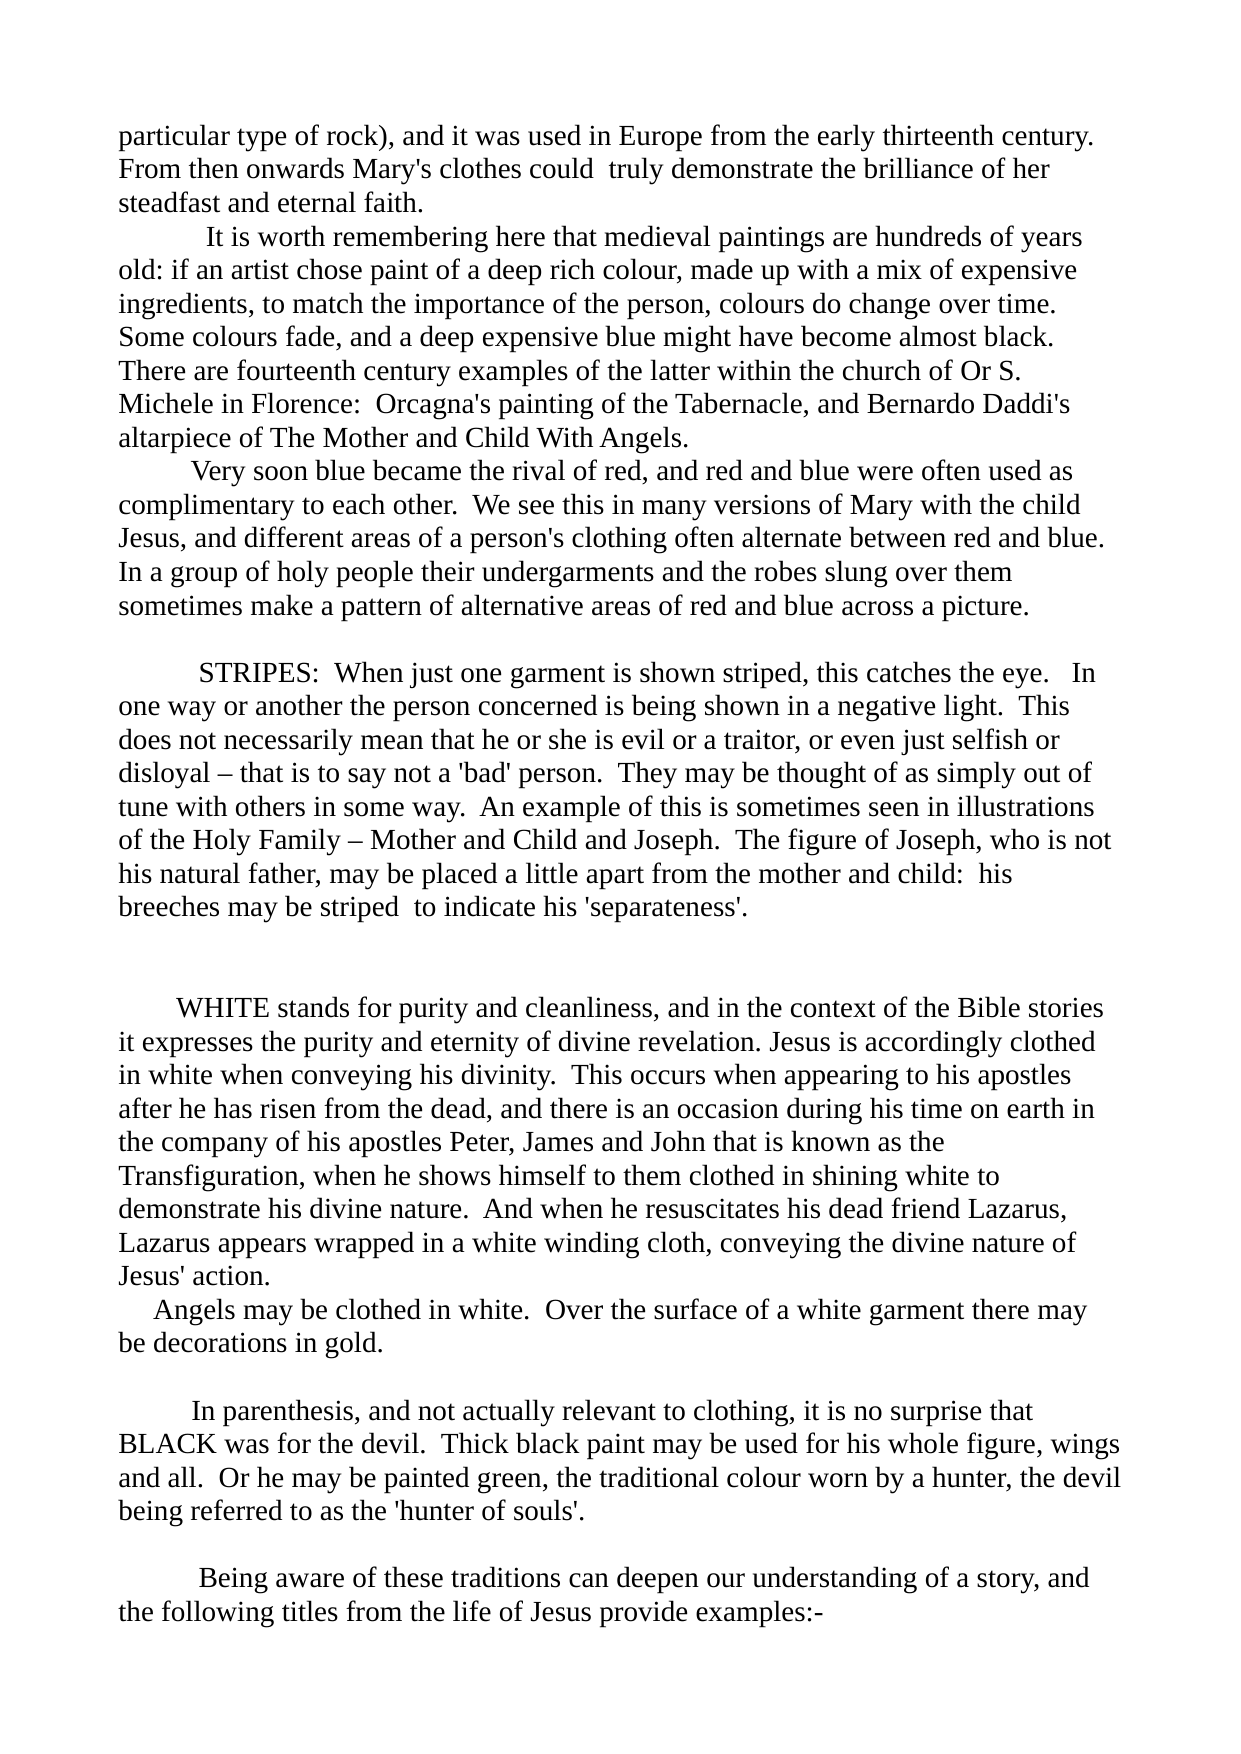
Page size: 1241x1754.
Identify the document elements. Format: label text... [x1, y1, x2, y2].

text Angels may be clothed in white. Over the surface of a white garment there may be decorations in gold. [118, 1292, 1122, 1359]
text STRIPES: When just one garment is shown striped, this catches the eye. In one way or another the person concerned is being shown in a negative light. This does not necessarily mean that he or she is evil or a traitor, or even just selfish or disloyal – that is to say not a 'bad' person. They may be thought of as simply out of tune with others in some way. An example of this is sometimes seen in illustrations of the Holy Family – Mother and Child and Joseph. The figure of Joseph, who is not his natural father, may be placed a little apart from the mother and child: his breeches may be striped to indicate his 'separateness'. [118, 655, 1122, 923]
text WHITE stands for purity and cleanliness, and in the context of the Bible stories it expresses the purity and eternity of divine revelation. Jesus is accordingly clothed in white when conveying his divinity. This occurs when appearing to his apostles after he has risen from the dead, and there is an occasion during his time on earth in the company of his apostles Peter, James and John that is known as the Transfiguration, when he shows himself to them clothed in shining white to demonstrate his divine nature. And when he resuscitates his dead friend Lazarus, Lazarus appears wrapped in a white winding cloth, conveying the divine nature of Jesus' action. [118, 990, 1122, 1292]
text In parenthesis, and not actually relevant to clothing, it is no surprise that BLACK was for the devil. Thick black paint may be used for his whole figure, wings and all. Or he may be painted green, the traditional colour worn by a hunter, the devil being referred to as the 'hunter of souls'. [118, 1393, 1122, 1527]
text Very soon blue became the rival of red, and red and blue were often used as complimentary to each other. We see this in many versions of Mary with the child Jesus, and different areas of a person's clothing often alternate between red and blue. In a group of holy people their undergarments and the robes slung over them sometimes make a pattern of alternative areas of red and blue across a picture. [118, 453, 1122, 621]
text Being aware of these traditions can deepen our understanding of a story, and the following titles from the life of Jesus provide examples:- [118, 1560, 1122, 1627]
text It is worth remembering here that medieval paintings are hundreds of years old: if an artist chose paint of a deep rich colour, made up with a mix of expensive ingredients, to match the importance of the person, colours do change over time. Some colours fade, and a deep expensive blue might have become almost black. There are fourteenth century examples of the latter within the church of Or S. Michele in Florence: Orcagna's painting of the Tabernacle, and Bernardo Daddi's altarpiece of The Mother and Child With Angels. [118, 219, 1122, 453]
text particular type of rock), and it was used in Europe from the early thirteenth century. From then onwards Mary's clothes could truly demonstrate the brilliance of her steadfast and eternal faith. [118, 118, 1122, 219]
